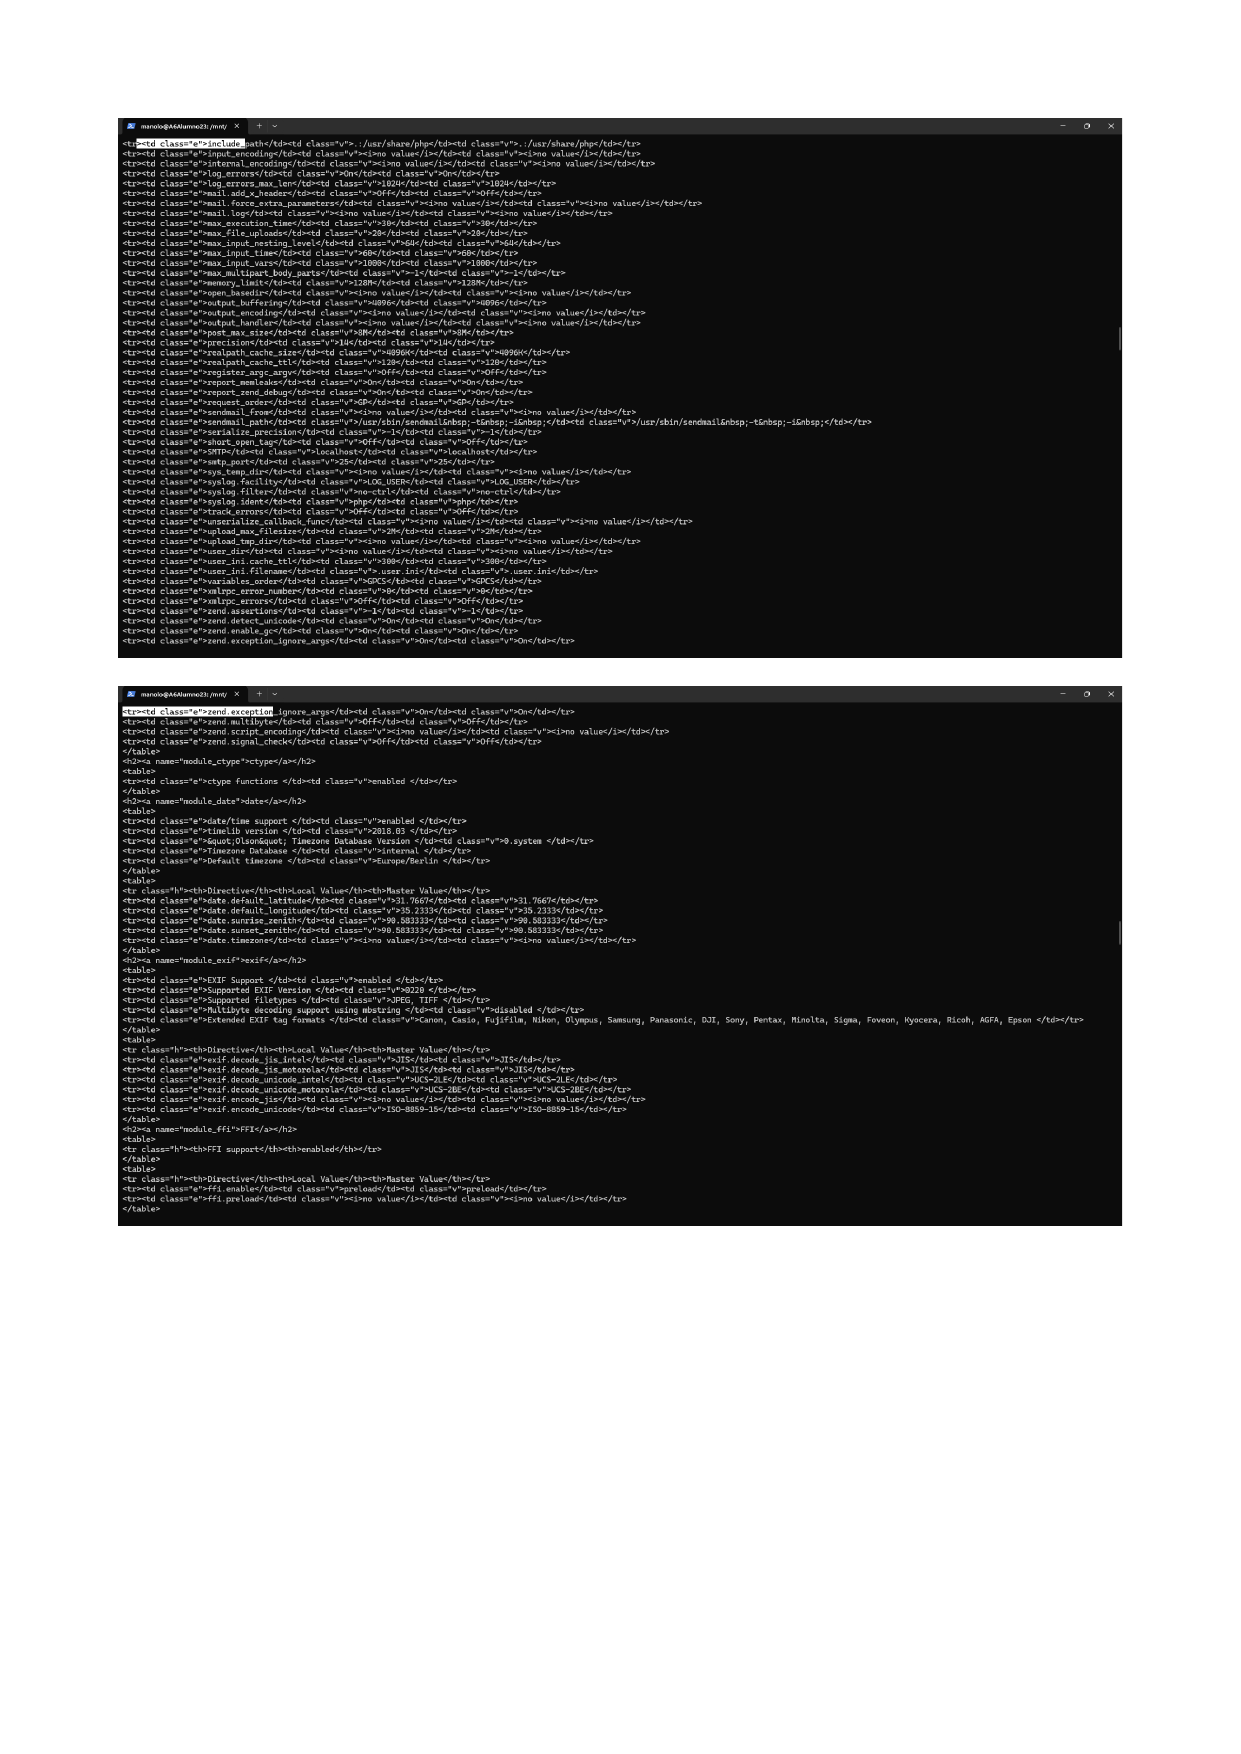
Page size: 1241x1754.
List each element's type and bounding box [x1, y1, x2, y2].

picture [118, 118, 1123, 658]
picture [118, 686, 1123, 1226]
